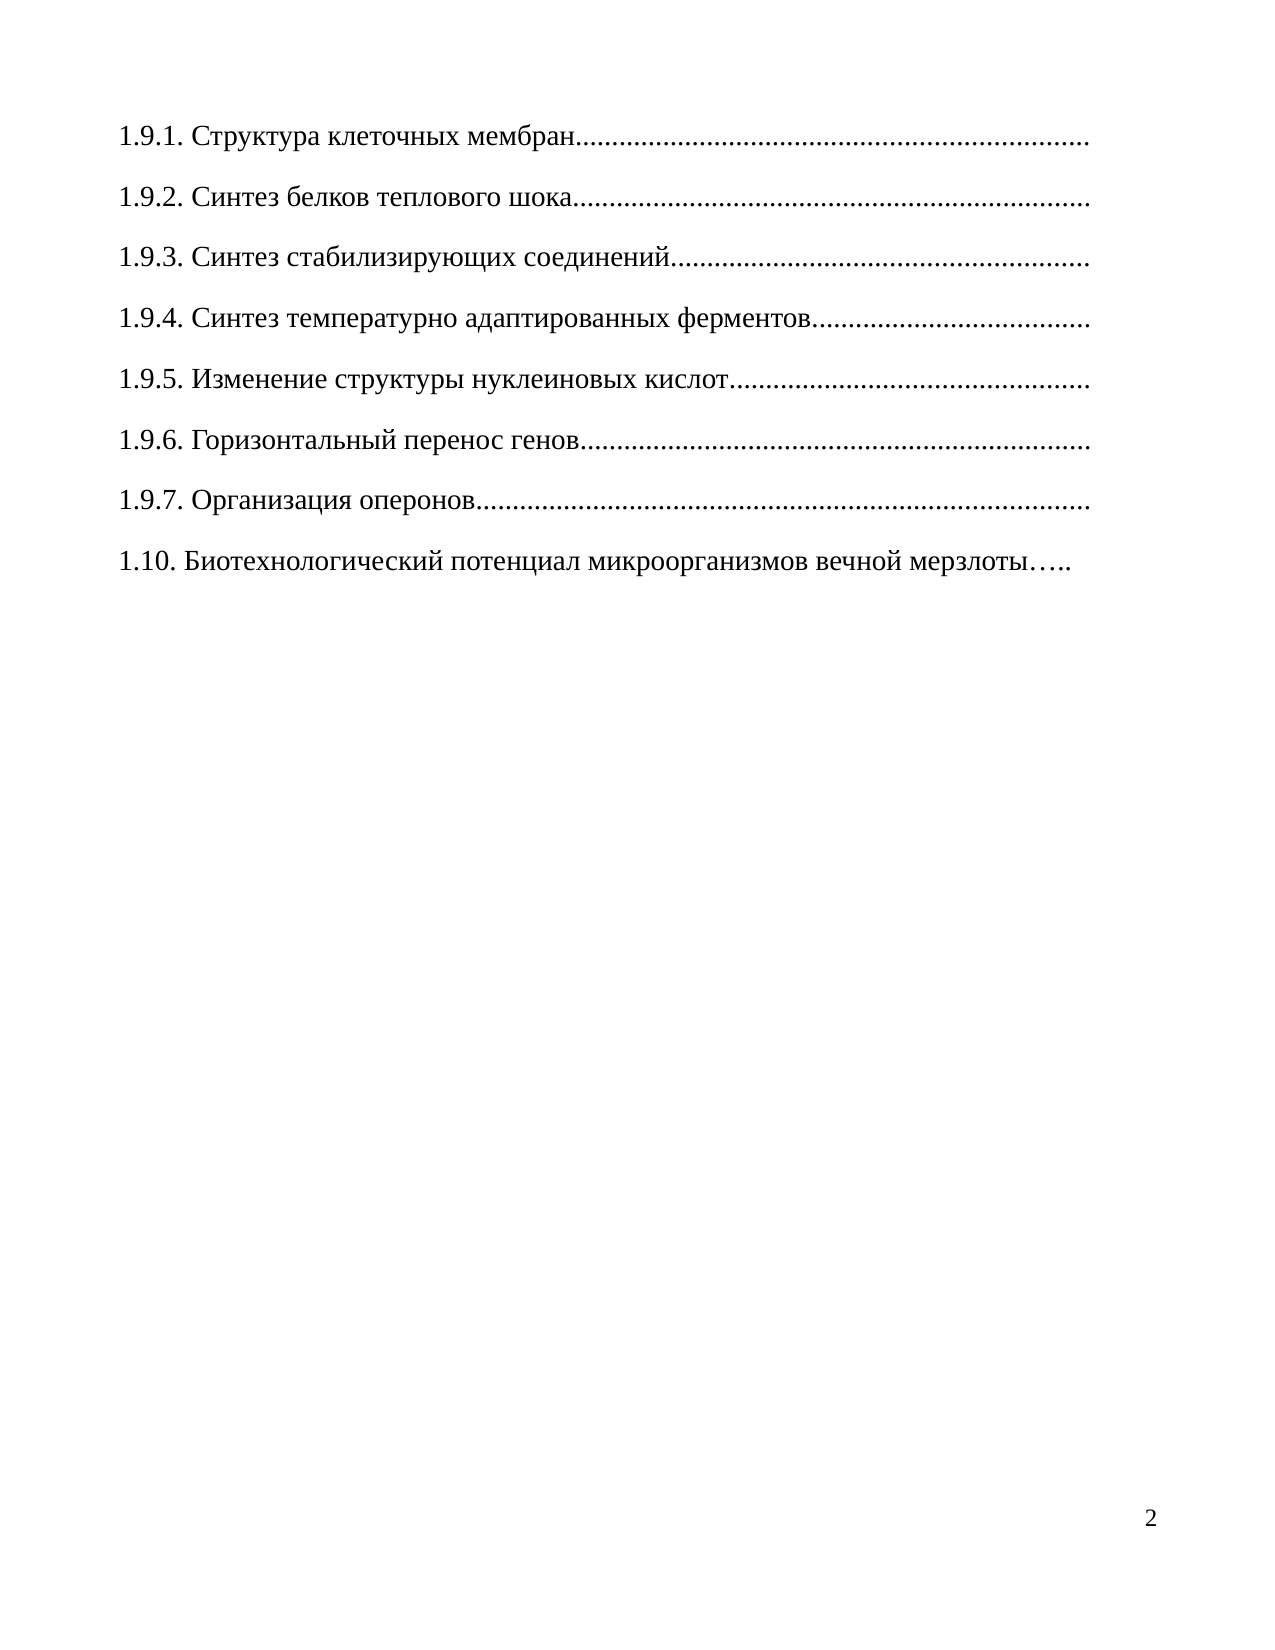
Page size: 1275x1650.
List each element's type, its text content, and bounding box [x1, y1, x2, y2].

text 1.9.6. Горизонтальный перенос генов [118, 422, 1157, 455]
text 1.9.7. Организация оперонов [118, 482, 1157, 516]
text 1.10. Биотехнологический потенциал микроорганизмов вечной мерзлоты….. [118, 543, 1157, 577]
text 1.9.3. Синтез стабилизирующих соединений [118, 239, 1157, 273]
text 1.9.4. Синтез температурно адаптированных ферментов [118, 300, 1157, 334]
text 1.9.2. Синтез белков теплового шока [118, 179, 1157, 212]
text 1.9.5. Изменение структуры нуклеиновых кислот [118, 361, 1157, 394]
text 1.9.1. Структура клеточных мембран [118, 118, 1157, 152]
